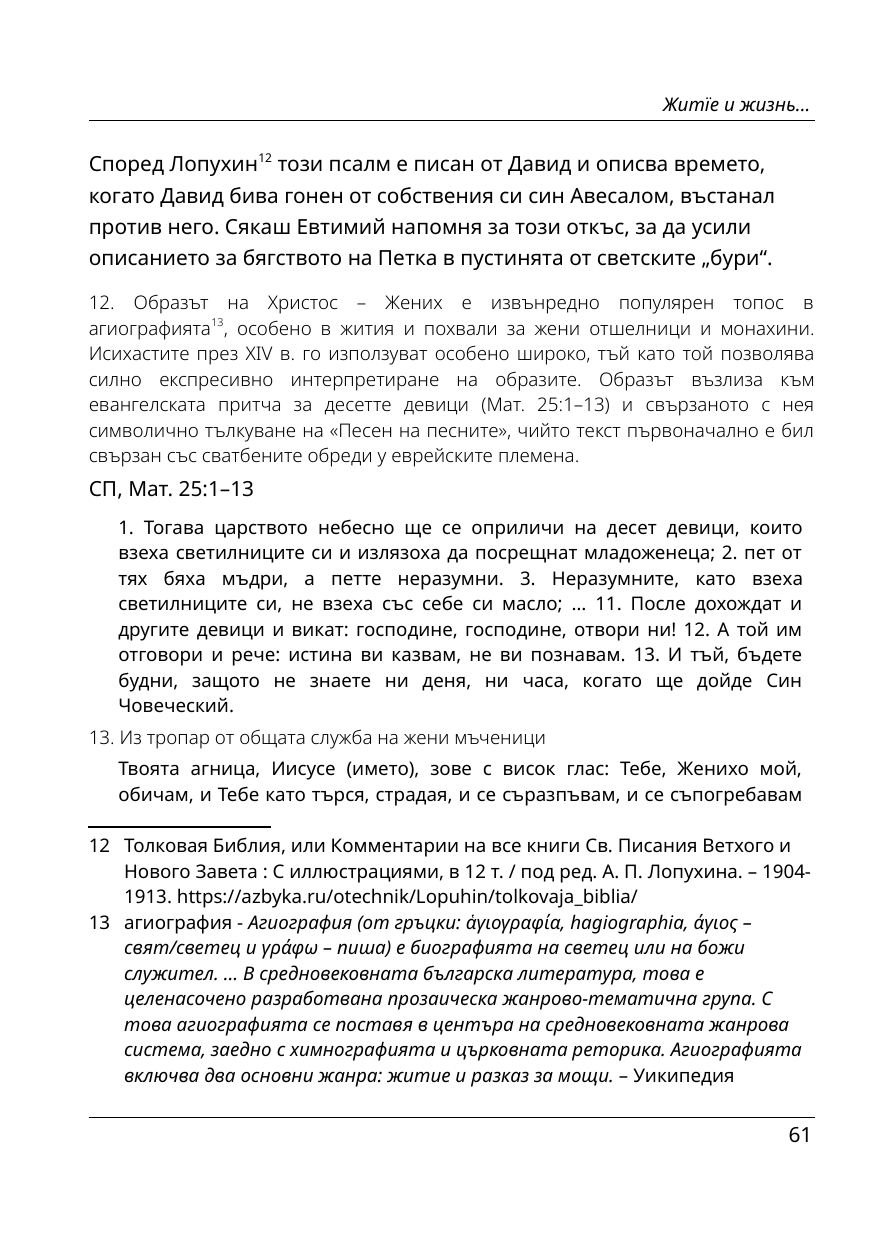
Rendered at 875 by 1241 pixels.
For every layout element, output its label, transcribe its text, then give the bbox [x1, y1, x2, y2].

text Твоята агница, Иисусе (името), зове с висок глас: Тебе, Женихо мой, обичам, и Тебе като търся, страдая, и се съразпъвам, и се съпогребавам [118, 756, 803, 807]
text 12. Образът на Христос – Жених е извънредно популярен топос в агиографията, особено в жития и похвали за жени отшелници и монахини. Исихастите през XIV в. го използуват особено широко, тъй като той позволява силно експресивно интерпретиране на образите. Образът възлиза към евангелската притча за десетте девици (Мат. 25:1–13) и свързаното с нея символично тълкуване на «Песен на песните», чийто текст първоначално е бил свързан със сватбените обреди у еврейските племена. [88, 289, 815, 468]
text Според Лопухин този псалм е писан от Давид и описва времето, когато Давид бива гонен от собствения си син Авесалом, въстанал против него. Сякаш Евтимий напомня за този откъс, за да усили описанието за бягството на Петка в пустинята от светските „бури“. [88, 149, 815, 272]
text 13. Из тропар от общата служба на жени мъченици [88, 724, 815, 749]
text агиография - Агиография (от гръцки: ἁγιογραφία, hagiographia, άγιος – свят/светец и γράφω – пиша) е биографията на светец или на божи служител. … В средновековната българска литература, това е целенасочено разработвана прозаическа жанрово-тематична група. С това агиографията се поставя в центъра на средновековната жанрова система, заедно с химнографията и църковната реторика. Агиографията включва два основни жанра: житие и разказ за мощи. – Уикипедия [88, 909, 815, 1088]
text СП, Мат. 25:1–13 [88, 474, 815, 502]
text Толковая Библия, или Комментарии на все книги Св. Писания Ветхого и Нового Завета : С иллюстрациями, в 12 т. / под ред. А. П. Лопухина. – 1904-1913. https://azbyka.ru/otechnik/Lopuhin/tolkovaja_biblia/ [88, 833, 815, 909]
text 1. Тогава царството небесно ще се оприличи на десет девици, които взеха светилниците си и излязоха да посрещнат младоженеца; 2. пет от тях бяха мъдри, а петте неразумни. 3. Неразумните, като взеха светилниците си, не взеха със себе си масло; … 11. После дохождат и другите девици и викат: господине, господине, отвори ни! 12. А той им отговори и рече: истина ви казвам, не ви познавам. 13. И тъй, бъдете будни, защото не знаете ни деня, ни часа, когато ще дойде Син Човеческий. [118, 514, 803, 718]
